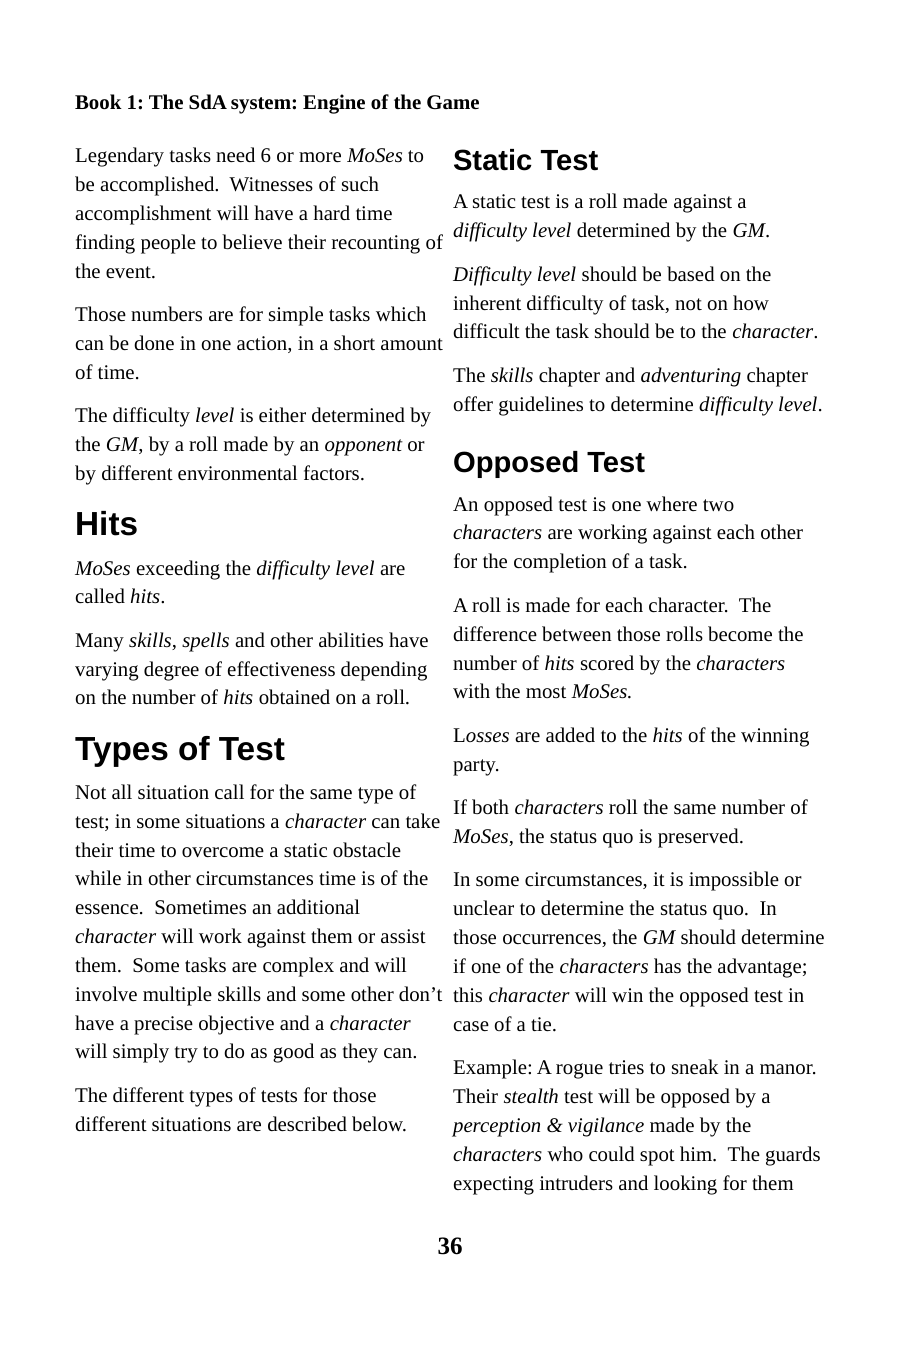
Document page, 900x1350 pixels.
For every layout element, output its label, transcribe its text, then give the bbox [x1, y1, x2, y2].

text MoSes exceeding the difficulty level are called hits. [75, 555, 447, 608]
text Many skills, spells and other abilities have varying degree of effectiveness depending on the number of hits obtained on a roll. [75, 628, 447, 709]
text If both characters roll the same number of MoSes, the status quo is preserved. [453, 795, 825, 848]
text A roll is made for each character. The difference between those rolls become the number of hits scored by the characters with the most MoSes. [453, 593, 825, 703]
text Example: A rogue tries to sneak in a manor. Their stealth test will be opposed by a perception & vigilance made by the characters who could spot him. The guards expecting intruders and looking for them [453, 1055, 825, 1194]
text In some circumstances, it is impossible or unclear to determine the status quo. In those occurrences, the GM should determine if one of the characters has the advantage; this character will win the opposed test in case of a tie. [453, 867, 825, 1036]
text Not all situation call for the same type of test; in some situations a character can take their time to overcome a static obstacle while in other circumstances time is of the essence. Sometimes an additional character will work against them or assist them. Some tasks are complex and will involve multiple skills and some other don’t have a precise objective and a character will simply try to do as good as they can. [75, 780, 447, 1063]
subtitle Types of Test [75, 729, 447, 767]
text Losses are added to the hits of the winning party. [453, 723, 825, 776]
text The difficulty level is either determined by the GM, by a roll made by an opponent or by different environmental factors. [75, 403, 447, 485]
subtitle Opposed Test [453, 446, 825, 479]
text The skills chapter and adventuring chapter offer guidelines to determine difficulty level. [453, 363, 825, 416]
text Legendary tasks need 6 or more MoSes to be accomplished. Witnesses of such accomplishment will have a hard time finding people to believe their recounting of the event. [75, 143, 447, 283]
text An opposed test is one where two characters are working against each other for the completion of a task. [453, 492, 825, 573]
text A static test is a roll made against a difficulty level determined by the GM. [453, 189, 825, 242]
text Difficulty level should be based on the inherent difficulty of task, not on how difficult the task should be to the character. [453, 262, 825, 343]
subtitle Hits [75, 504, 447, 543]
text The different types of tests for those different situations are described below. [75, 1083, 447, 1136]
text Those numbers are for simple tasks which can be done in one action, in a short amount of time. [75, 302, 447, 384]
subtitle Static Test [453, 143, 825, 177]
